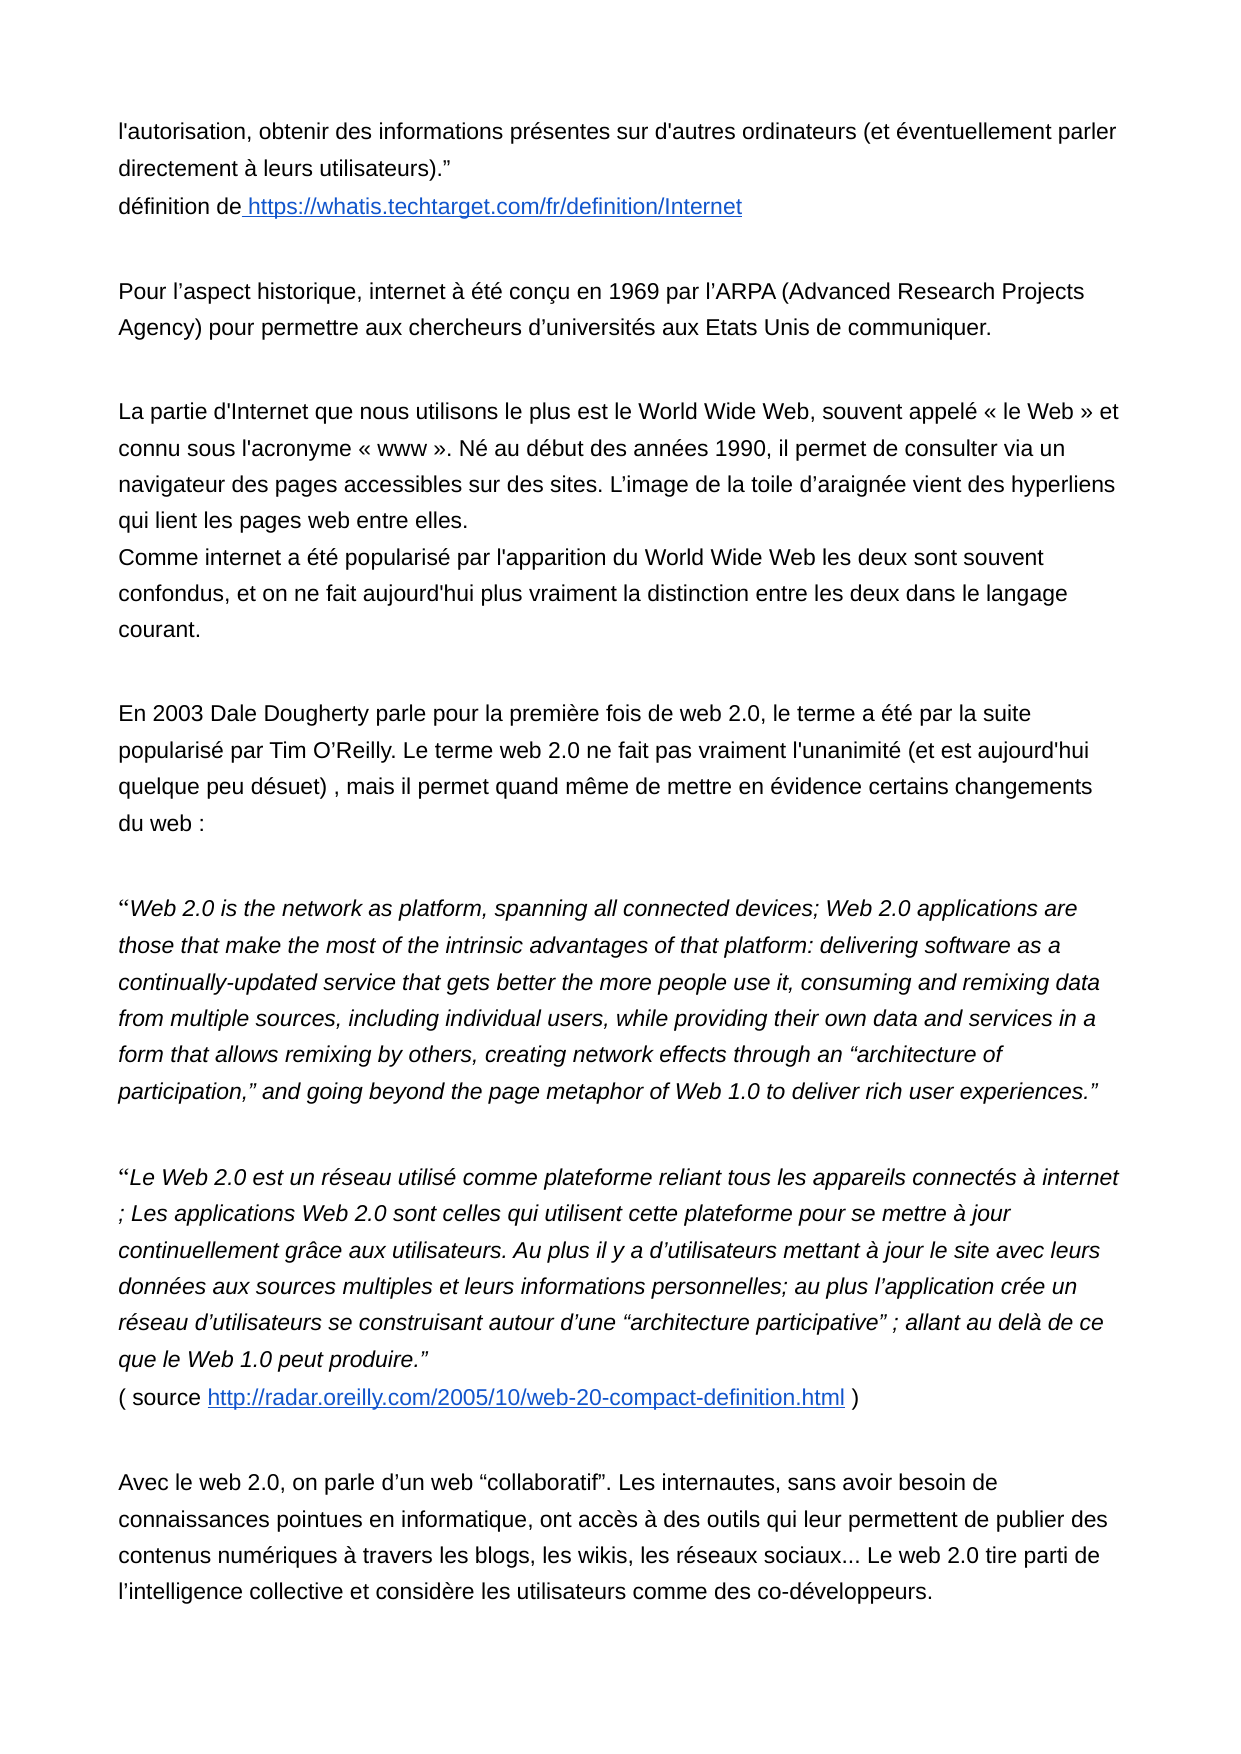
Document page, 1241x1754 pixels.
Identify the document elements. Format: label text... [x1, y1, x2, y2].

text Avec le web 2.0, on parle d’un web “collaboratif”. Les internautes, sans avoir besoin de connaissances pointues en informatique, ont accès à des outils qui leur permettent de publier des contenus numériques à travers les blogs, les wikis, les réseaux sociaux... Le web 2.0 tire parti de l’intelligence collective et considère les utilisateurs comme des co-développeurs. [118, 1469, 1122, 1605]
text En 2003 Dale Dougherty parle pour la première fois de web 2.0, le terme a été par la suite popularisé par Tim O’Reilly. Le terme web 2.0 ne fait pas vraiment l'unanimité (et est aujourd'hui quelque peu désuet) , mais il permet quand même de mettre en évidence certains changements du web : [118, 700, 1122, 836]
text “Web 2.0 is the network as platform, spanning all connected devices; Web 2.0 applications are those that make the most of the intrinsic advantages of that platform: delivering software as a continually-updated service that gets better the more people use it, consuming and remixing data from multiple sources, including individual users, while providing their own data and services in a form that allows remixing by others, creating network effects through an “architecture of participation,” and going beyond the page metaphor of Web 1.0 to deliver rich user experiences.” [118, 893, 1122, 1104]
text définition de https://whatis.techtarget.com/fr/definition/Internet [118, 191, 1122, 219]
text Pour l’aspect historique, internet à été conçu en 1969 par l’ARPA (Advanced Research Projects Agency) pour permettre aux chercheurs d’universités aux Etats Unis de communiquer. [118, 278, 1122, 341]
text “Le Web 2.0 est un réseau utilisé comme plateforme reliant tous les appareils connectés à internet ; Les applications Web 2.0 sont celles qui utilisent cette plateforme pour se mettre à jour continuellement grâce aux utilisateurs. Au plus il y a d’utilisateurs mettant à jour le site avec leurs données aux sources multiples et leurs informations personnelles; au plus l’application crée un réseau d’utilisateurs se construisant autour d’une “architecture participative” ; allant au delà de ce que le Web 1.0 peut produire.” [118, 1162, 1122, 1372]
text Comme internet a été popularisé par l'apparition du World Wide Web les deux sont souvent confondus, et on ne fait aujourd'hui plus vraiment la distinction entre les deux dans le langage courant. [118, 544, 1122, 643]
text l'autorisation, obtenir des informations présentes sur d'autres ordinateurs (et éventuellement parler directement à leurs utilisateurs).” [118, 118, 1122, 181]
text La partie d'Internet que nous utilisons le plus est le World Wide Web, souvent appelé « le Web » et connu sous l'acronyme « www ». Né au début des années 1990, il permet de consulter via un navigateur des pages accessibles sur des sites. L’image de la toile d’araignée vient des hyperliens qui lient les pages web entre elles. [118, 398, 1122, 534]
text ( source http://radar.oreilly.com/2005/10/web-20-compact-definition.html ) [118, 1382, 1122, 1411]
